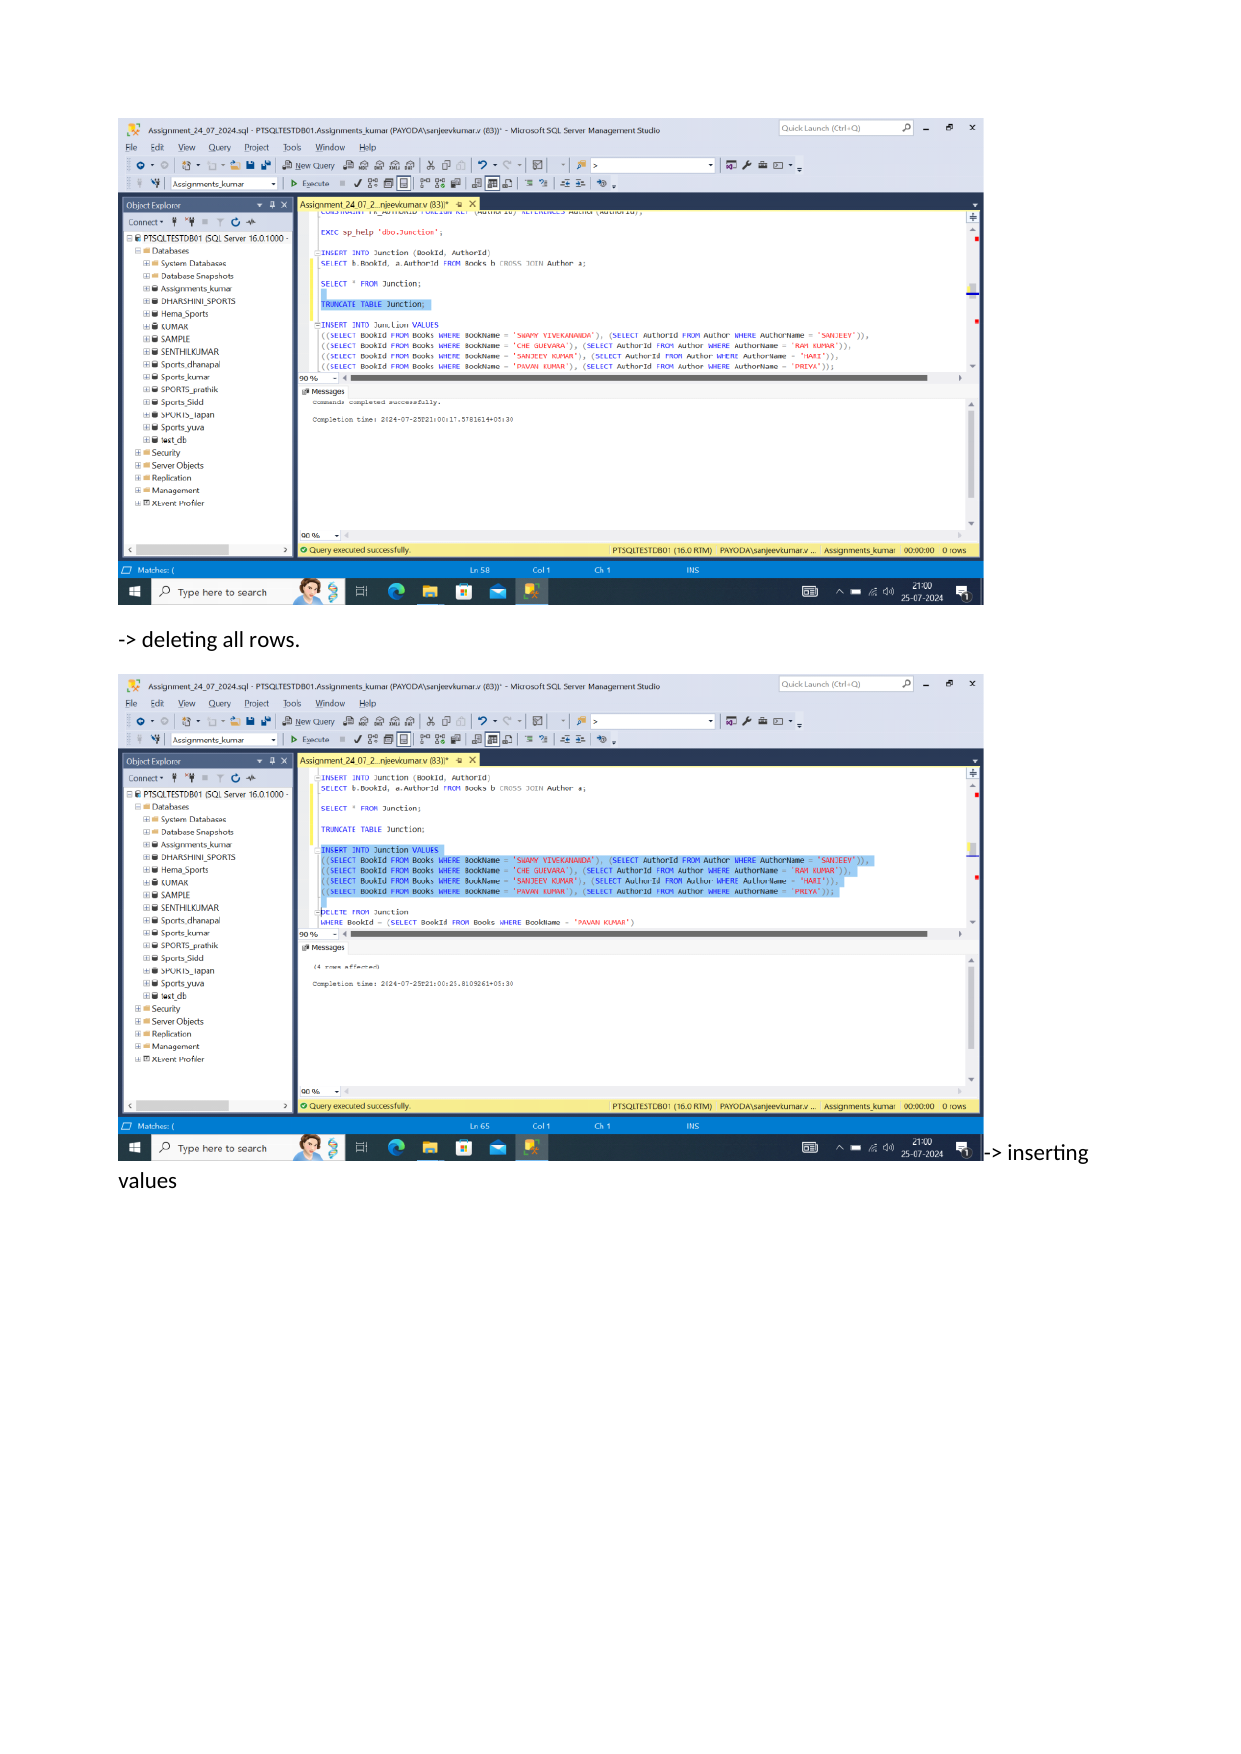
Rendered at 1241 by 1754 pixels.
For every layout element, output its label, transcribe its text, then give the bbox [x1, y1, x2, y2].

text -> inserting values [118, 674, 1122, 1194]
text -> deleting all rows. [118, 625, 1122, 653]
